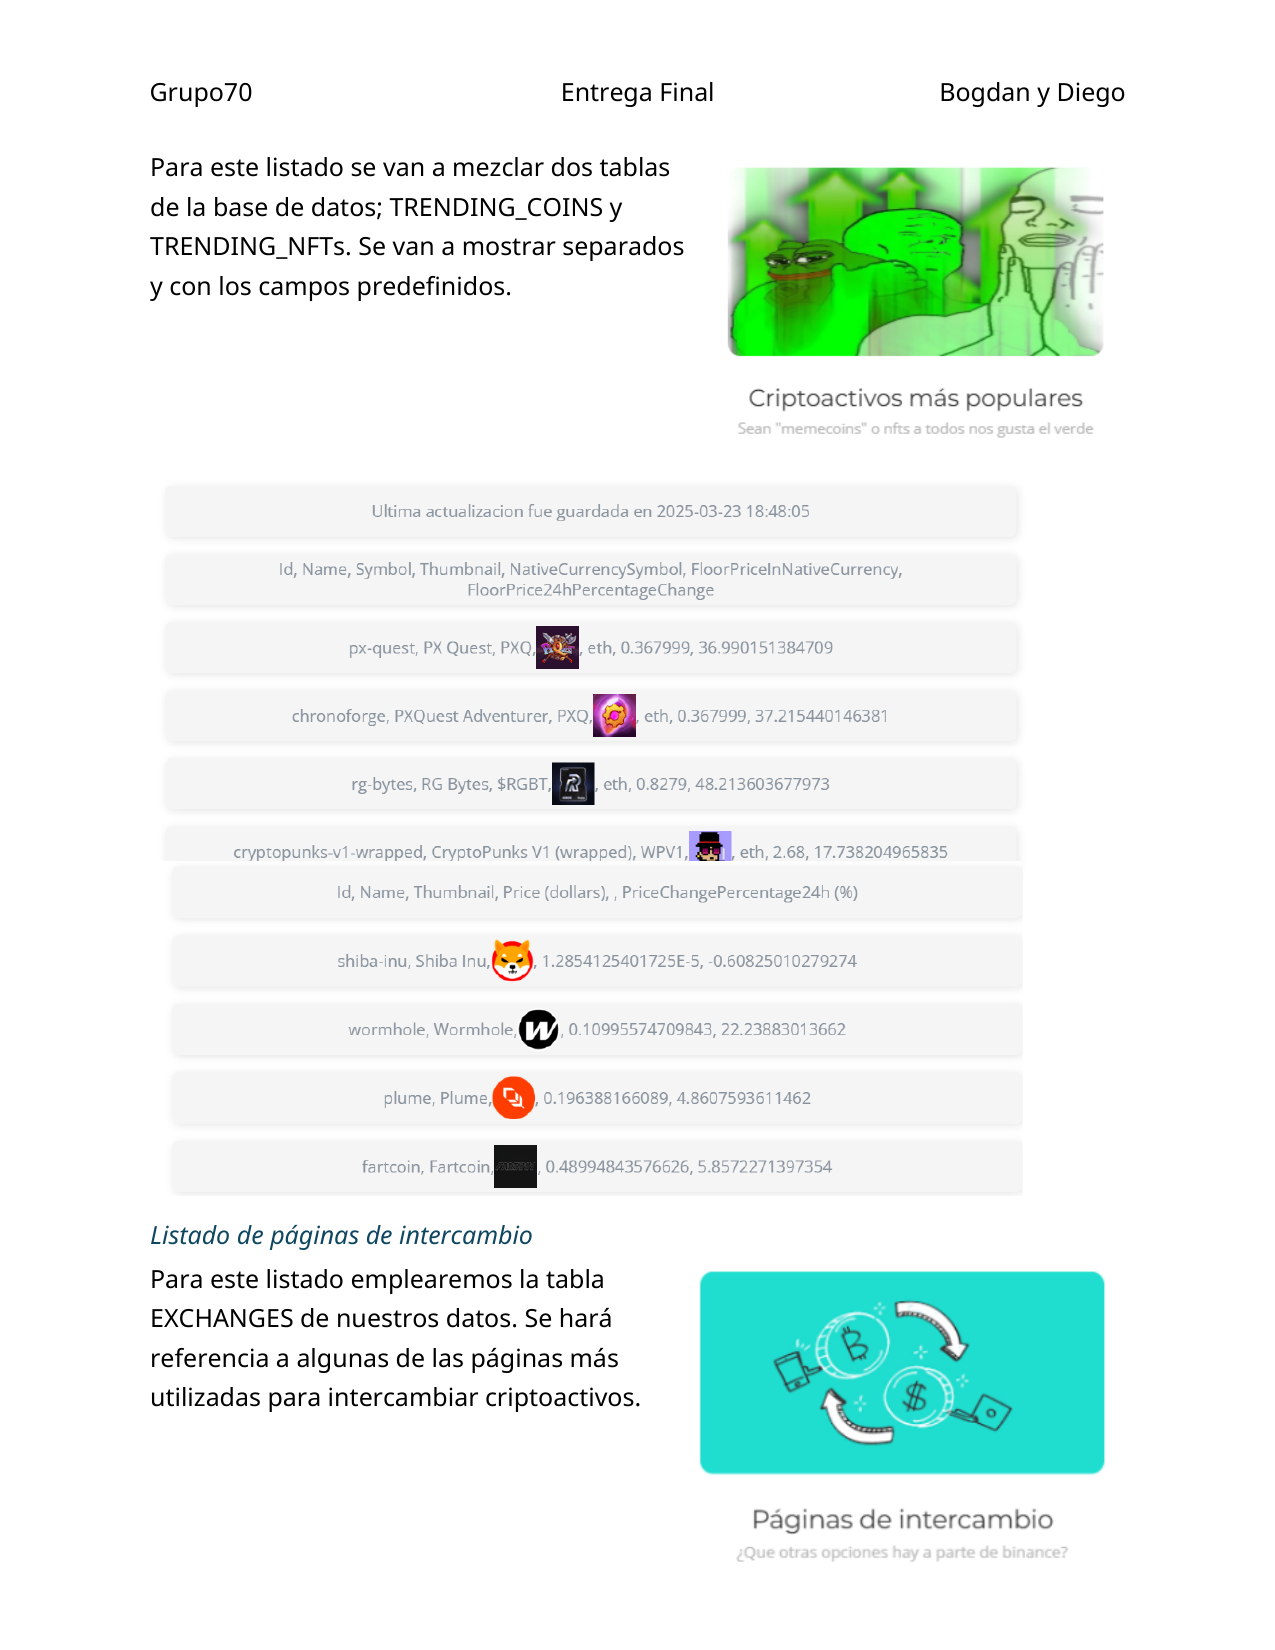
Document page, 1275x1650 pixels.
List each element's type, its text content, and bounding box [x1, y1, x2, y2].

text Para este listado se van a mezclar dos tablas de la base de datos; TRENDING_COINS y TRENDING_NFTs. Se van a mostrar separados y con los campos predefinidos. [150, 150, 703, 302]
text Para este listado emplearemos la tabla EXCHANGES de nuestros datos. Se hará referencia a algunas de las páginas más utilizadas para intercambiar criptoactivos. [150, 1262, 687, 1414]
subtitle Listado de páginas de intercambio [150, 1218, 1125, 1252]
